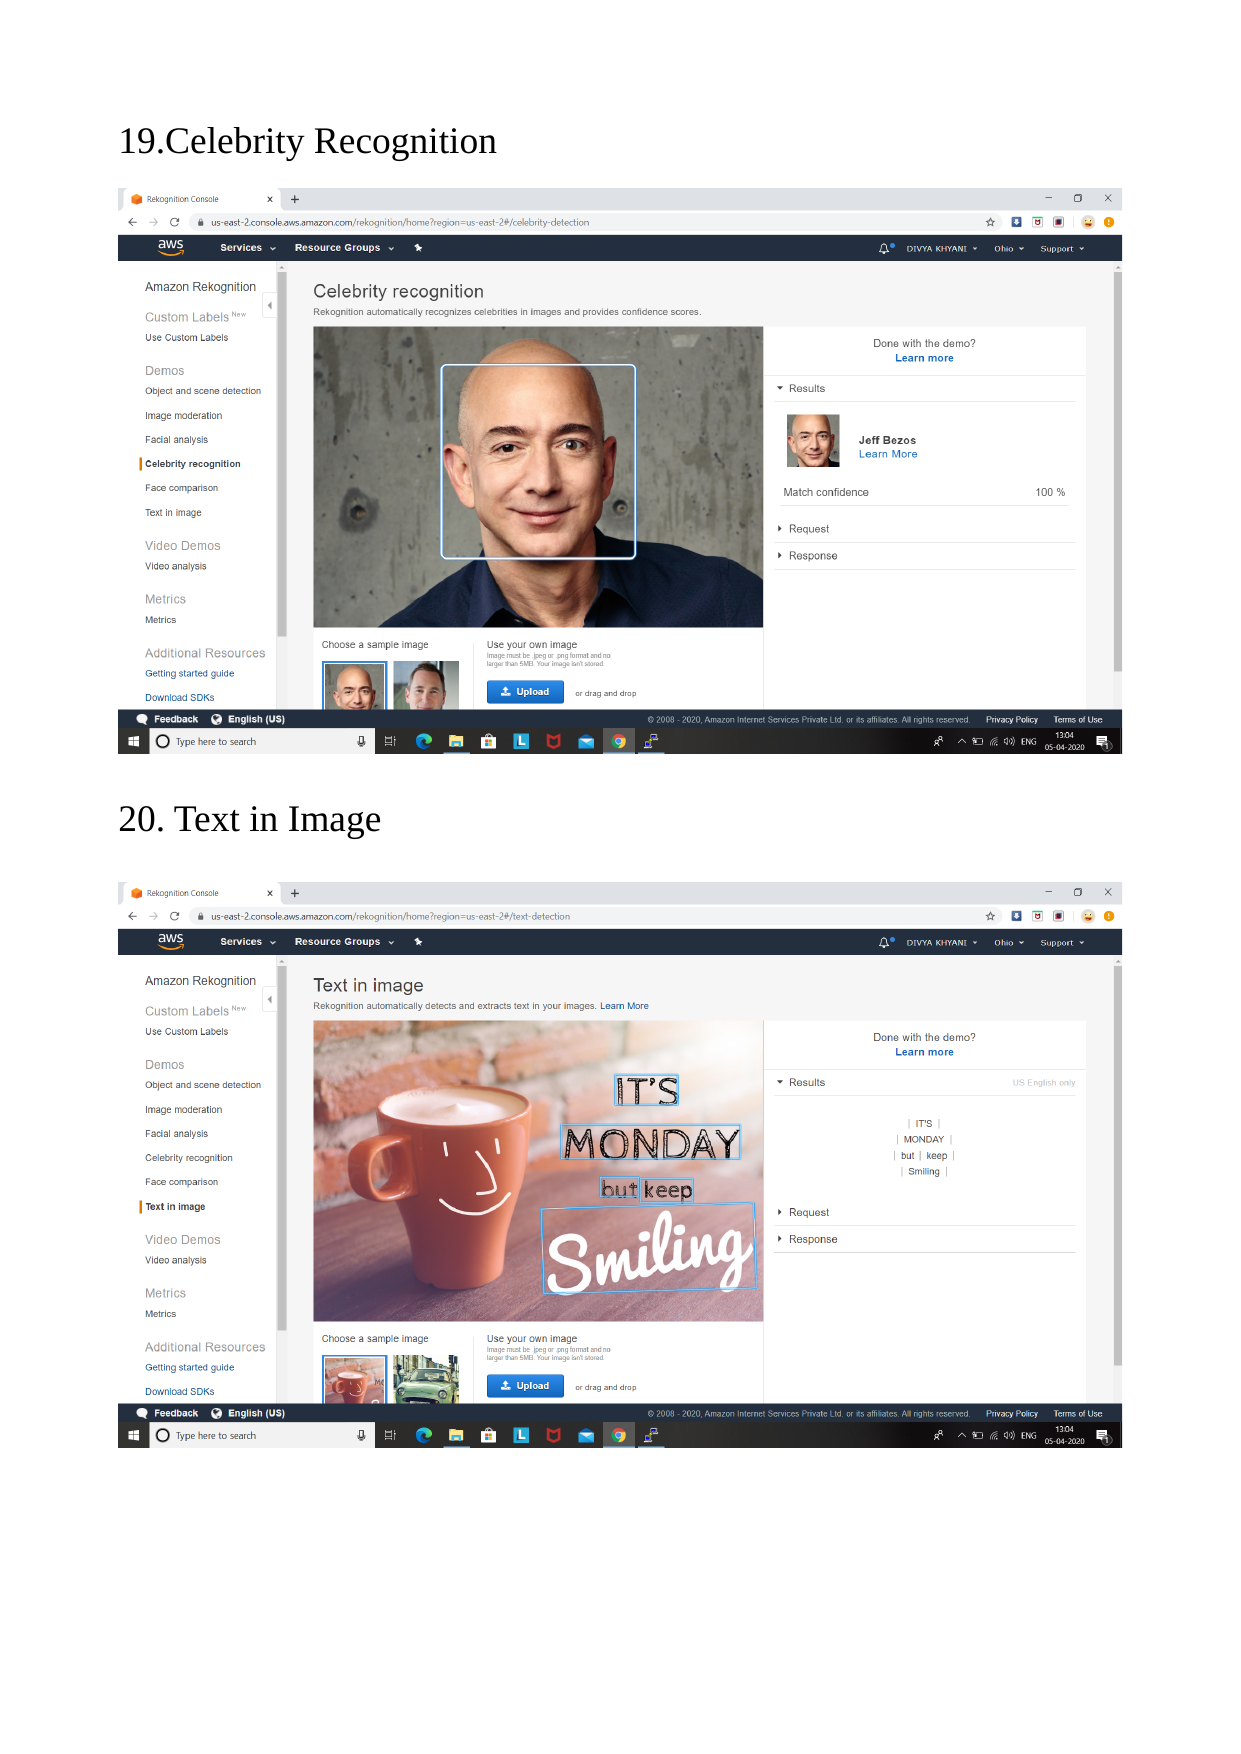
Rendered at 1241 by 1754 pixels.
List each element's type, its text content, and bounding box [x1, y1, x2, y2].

picture [118, 882, 1123, 1448]
picture [118, 188, 1123, 754]
text 20. Text in Image [118, 797, 1122, 840]
text 19.Celebrity Recognition [118, 118, 1122, 161]
